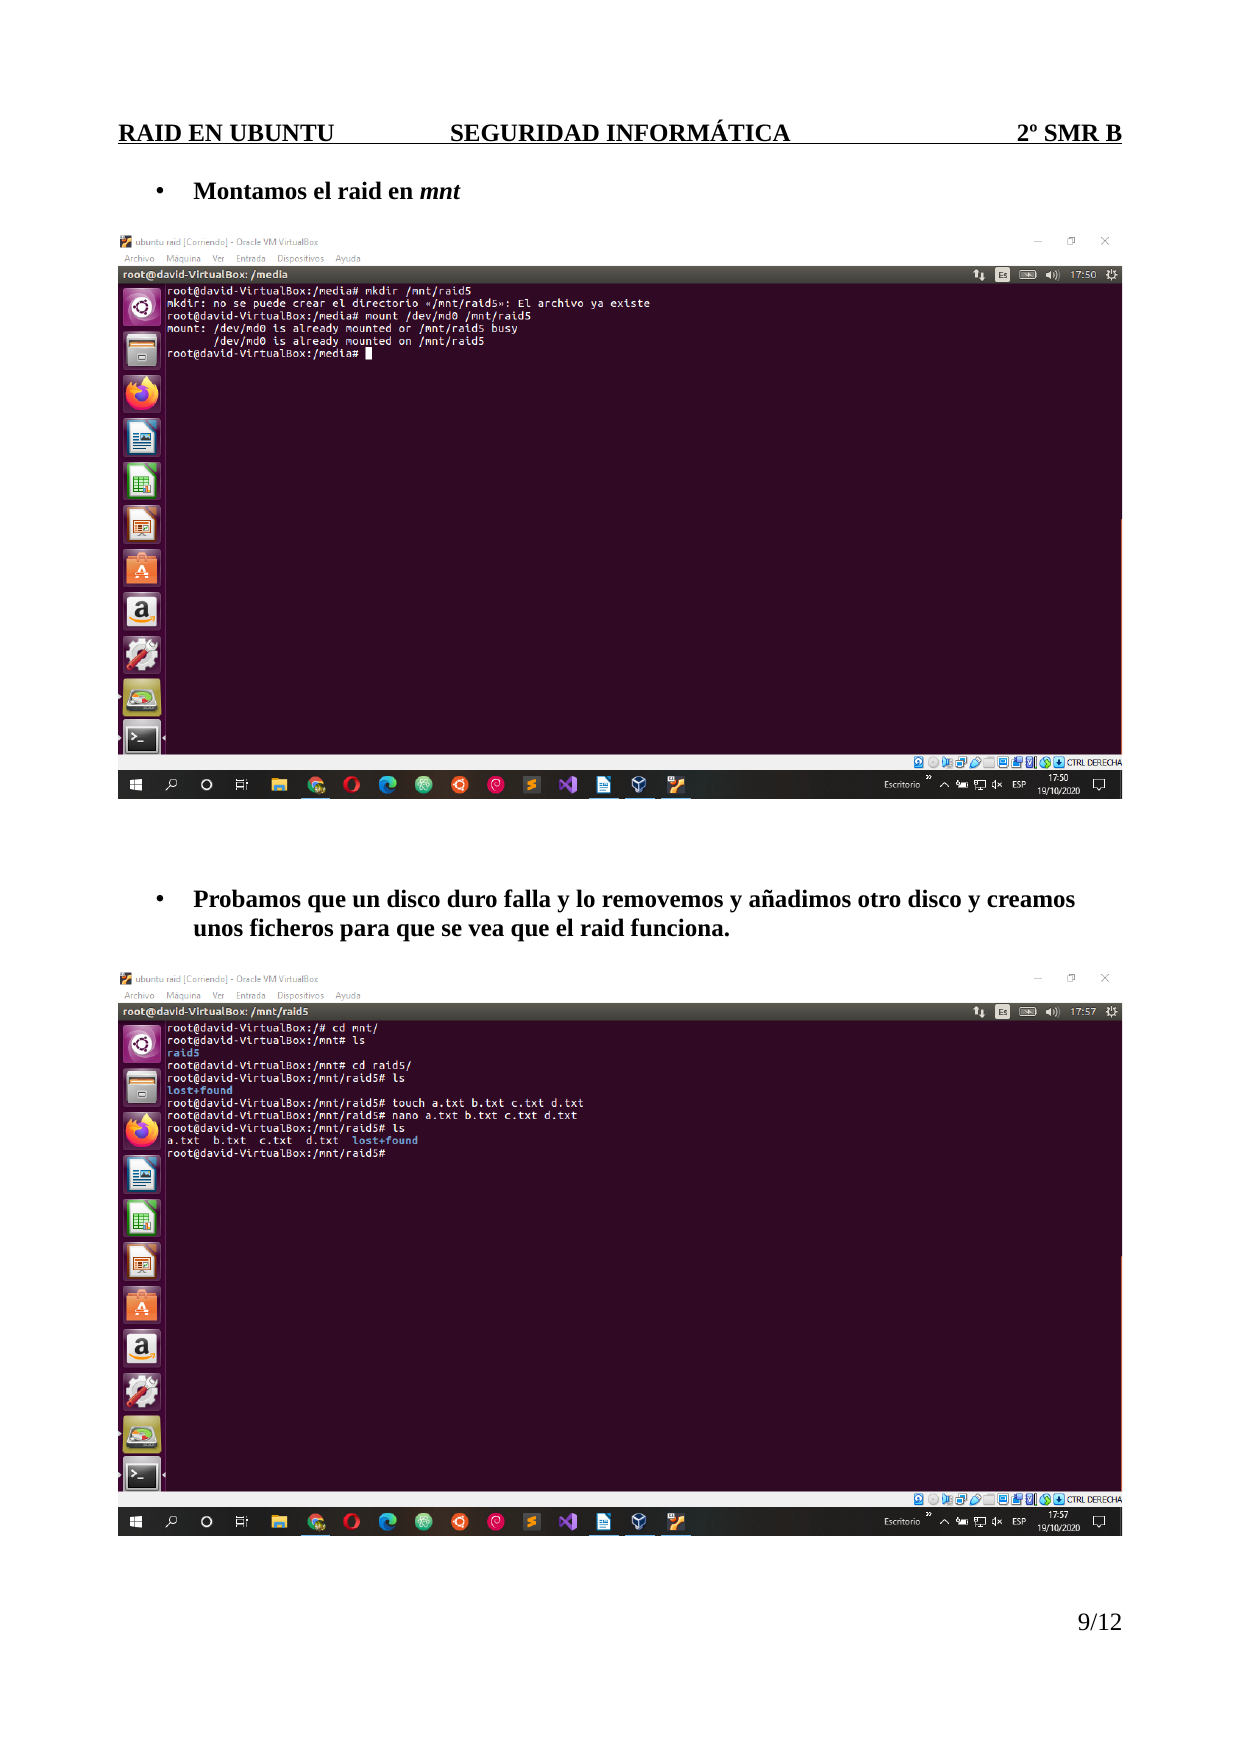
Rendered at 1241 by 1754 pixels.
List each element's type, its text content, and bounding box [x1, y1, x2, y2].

list Montamos el raid en mnt [156, 176, 1122, 205]
picture [118, 233, 1123, 799]
list Probamos que un disco duro falla y lo removemos y añadimos otro disco y creamos unos ficheros para que se vea que el raid funciona. [156, 884, 1122, 942]
picture [118, 970, 1123, 1536]
